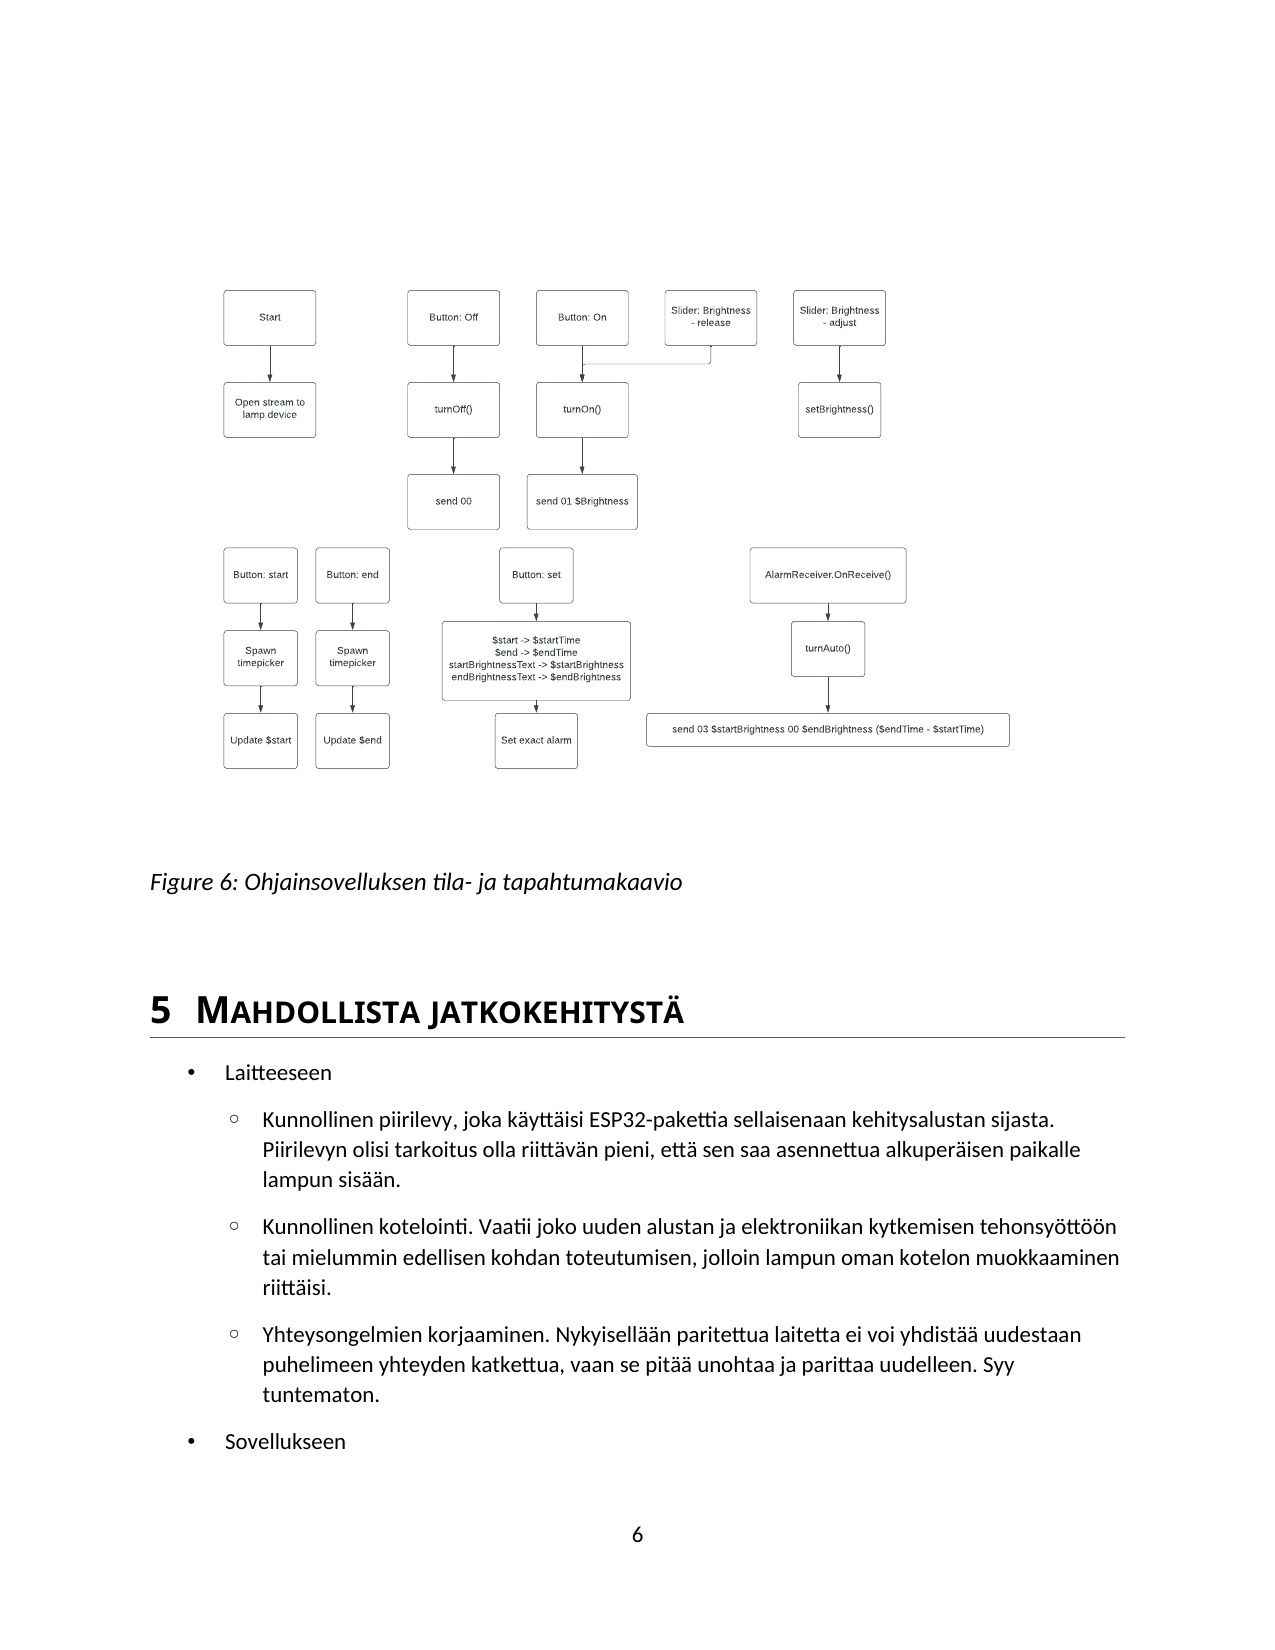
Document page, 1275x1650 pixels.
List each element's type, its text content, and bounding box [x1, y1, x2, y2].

subtitle Mahdollista jatkokehitystä [150, 983, 1125, 1037]
text Figure 6: Ohjainsovelluksen tila- ja tapahtumakaavio [150, 851, 1125, 897]
list Yhteysongelmien korjaaminen. Nykyisellään paritettua laitetta ei voi yhdistää uudestaan puhelimeen yhteyden katkettua, vaan se pitää unohtaa ja parittaa uudelleen. Syy tuntematon. [225, 1320, 1125, 1408]
list Kunnollinen kotelointi. Vaatii joko uuden alustan ja elektroniikan kytkemisen tehonsyöttöön tai mielummin edellisen kohdan toteutumisen, jolloin lampun oman kotelon muokkaaminen riittäisi. [225, 1212, 1125, 1301]
list Kunnollinen piirilevy, joka käyttäisi ESP32-pakettia sellaisenaan kehitysalustan sijasta. Piirilevyn olisi tarkoitus olla riittävän pieni, että sen saa asennettua alkuperäisen paikalle lampun sisään. [225, 1105, 1125, 1194]
list Sovellukseen [187, 1427, 1125, 1455]
list Laitteeseen [187, 1058, 1125, 1086]
